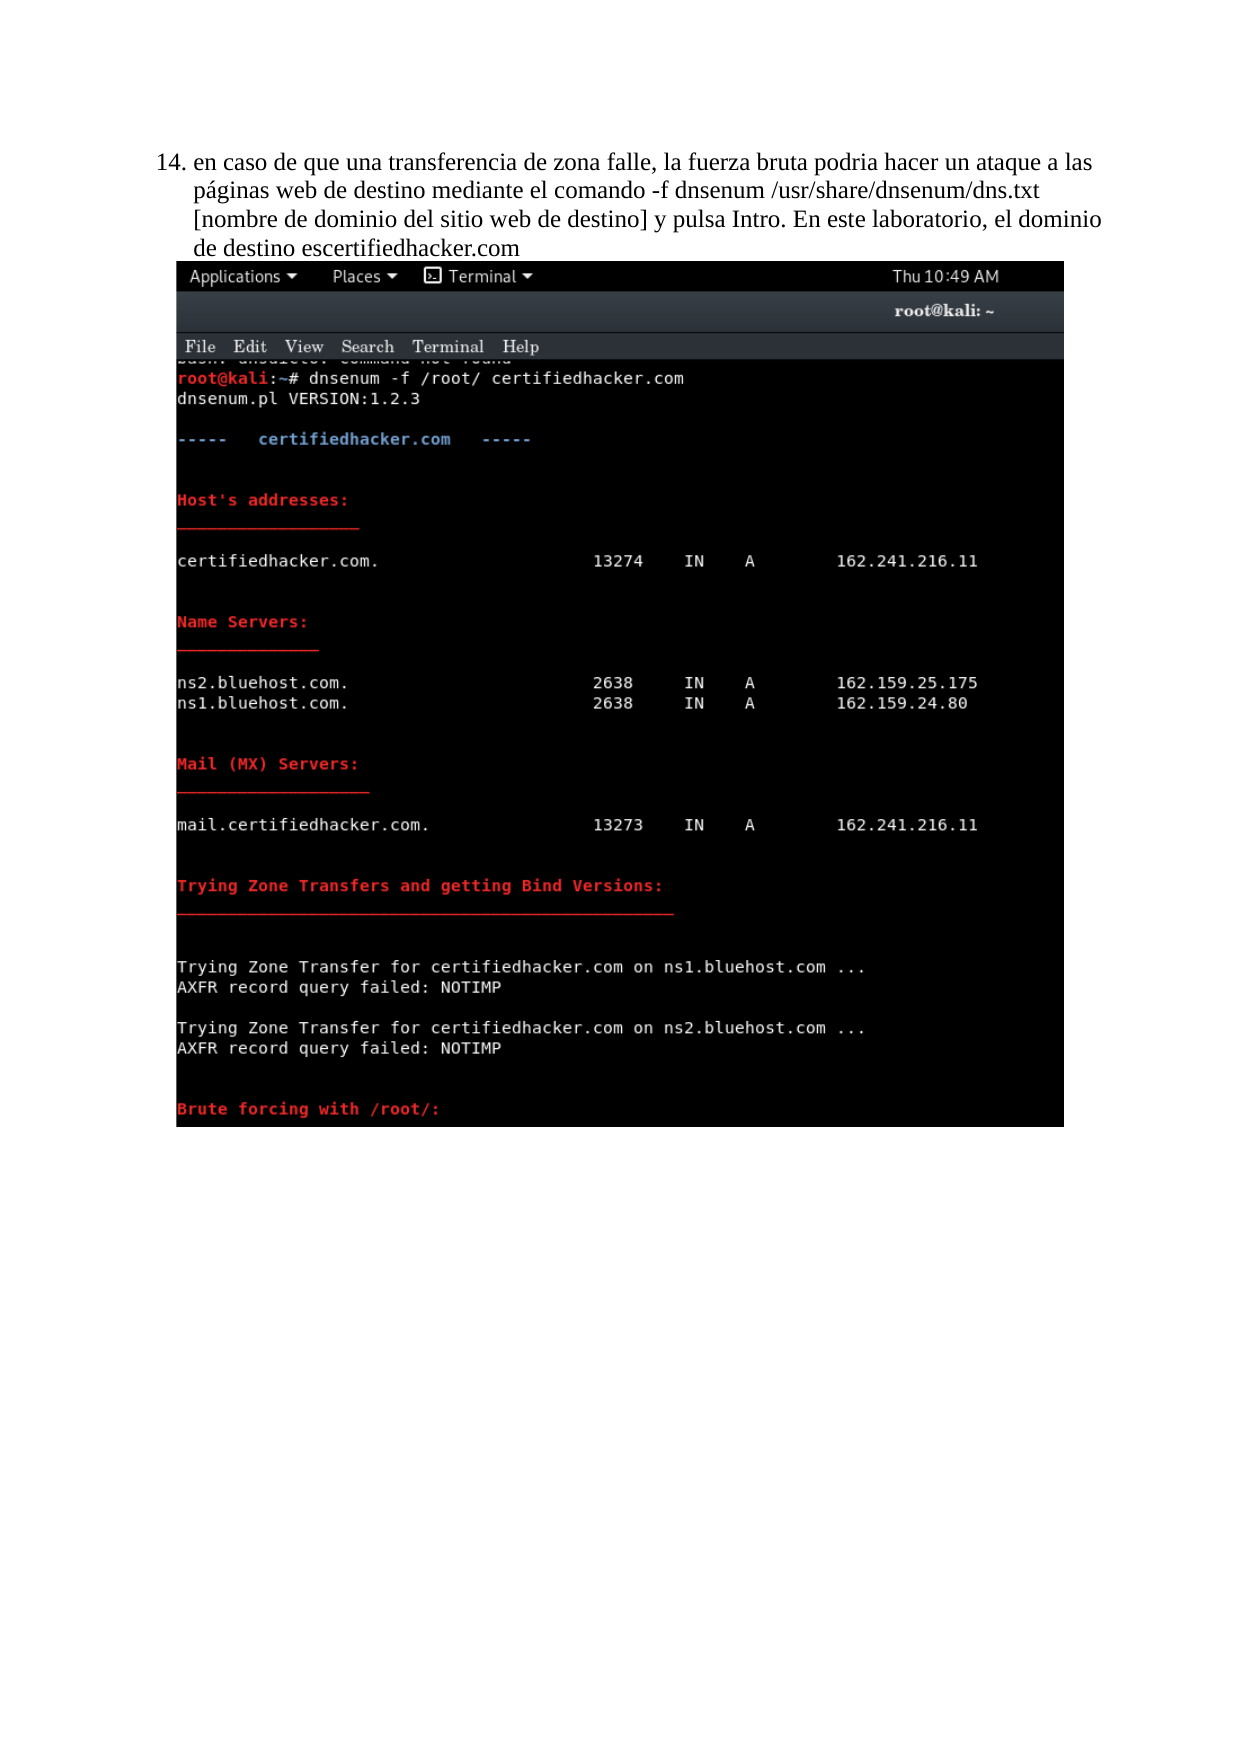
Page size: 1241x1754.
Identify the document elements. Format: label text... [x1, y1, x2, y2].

list en caso de que una transferencia de zona falle, la fuerza bruta podria hacer un ataque a las páginas web de destino mediante el comando -f dnsenum /usr/share/dnsenum/dns.txt [nombre de dominio del sitio web de destino] y pulsa Intro. En este laboratorio, el dominio de destino escertifiedhacker.com [156, 147, 1122, 262]
